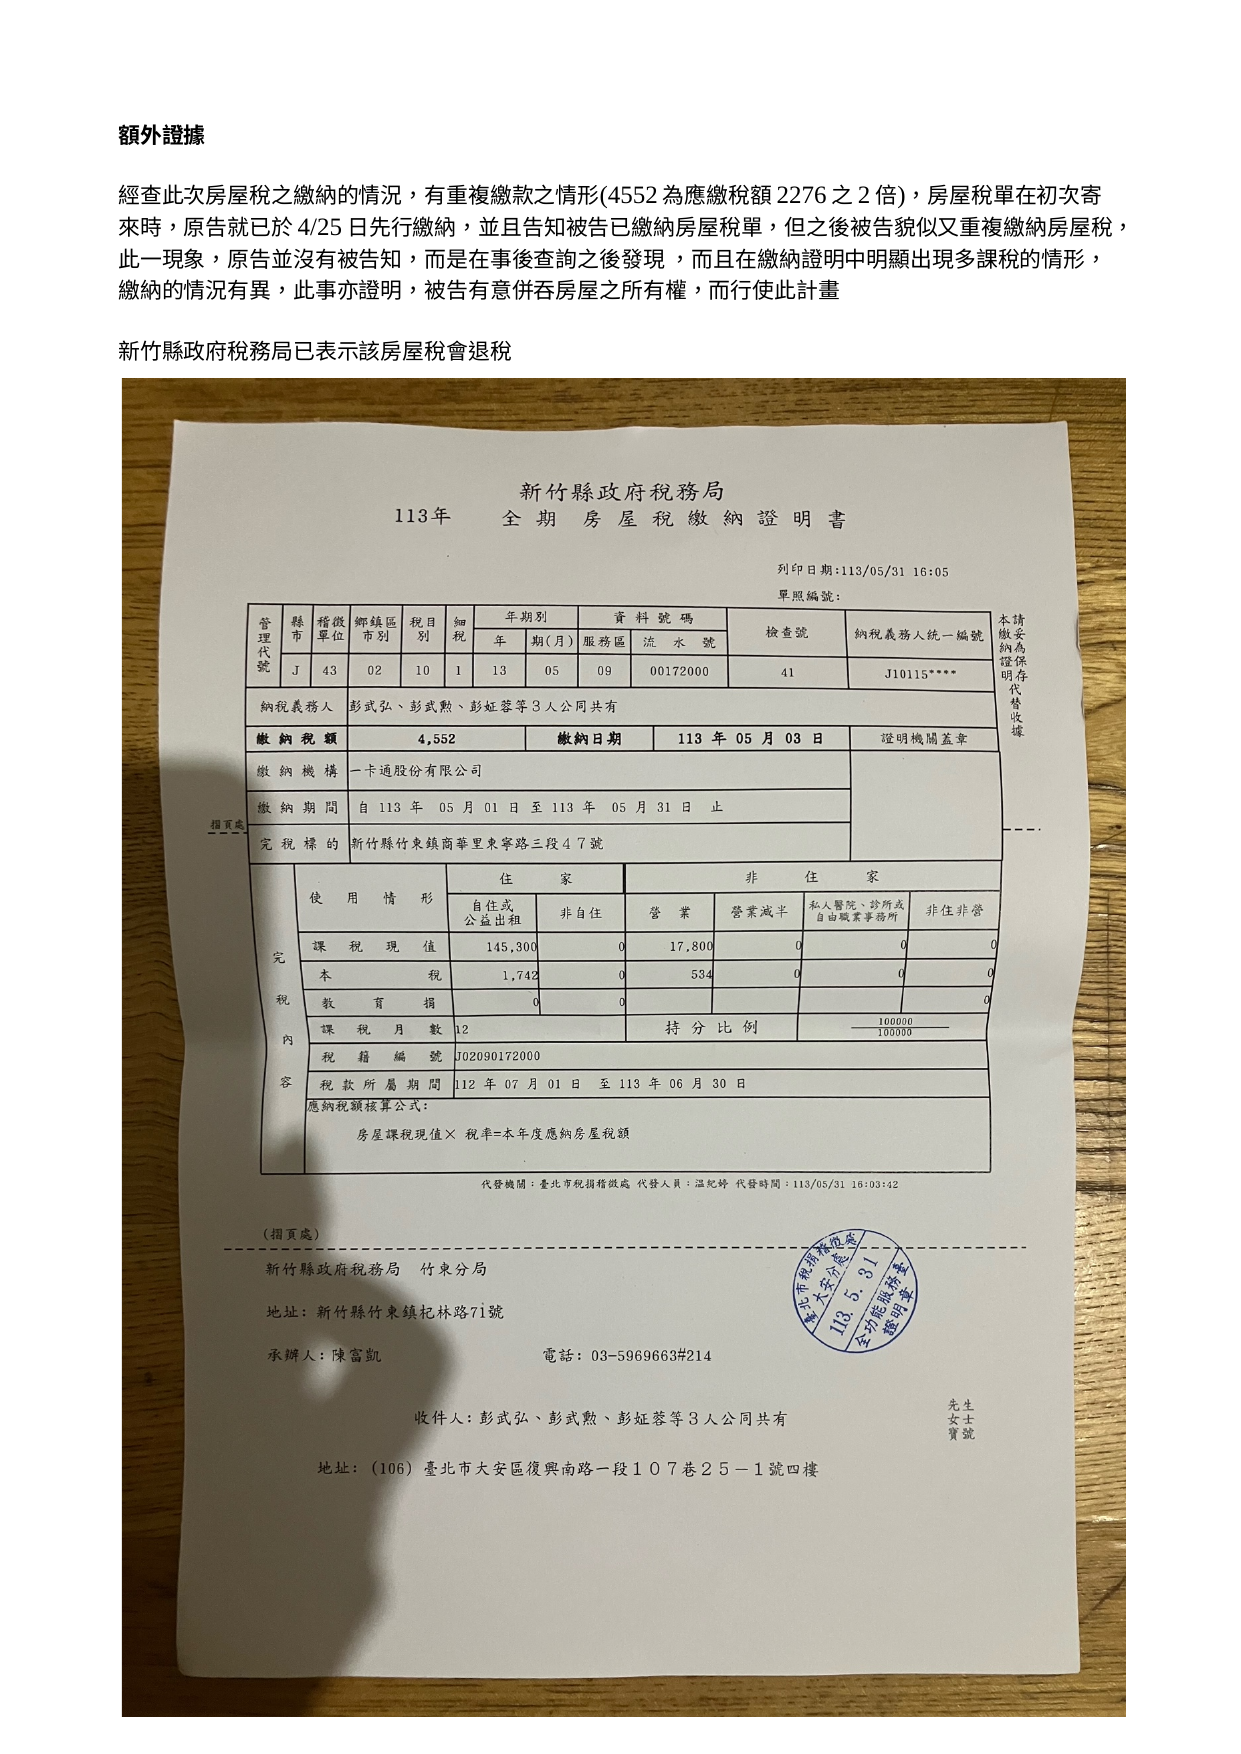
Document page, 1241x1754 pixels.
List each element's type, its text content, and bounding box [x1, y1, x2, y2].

picture [121, 378, 1126, 1717]
text 經查此次房屋稅之繳納的情況，有重複繳款之情形(4552為應繳稅額2276之2倍)，房屋稅單在初次寄來時，原告就已於4/25日先行繳納，並且告知被告已繳納房屋稅單，但之後被告貌似又重複繳納房屋稅，此一現象，原告並沒有被告知，而是在事後查詢之後發現 ，而且在繳納證明中明顯出現多課稅的情形，繳納的情況有異，此事亦證明，被告有意併吞房屋之所有權，而行使此計畫 [118, 178, 1122, 305]
text 新竹縣政府稅務局已表示該房屋稅會退稅 [118, 334, 1122, 366]
text 額外證據 [118, 118, 1122, 150]
